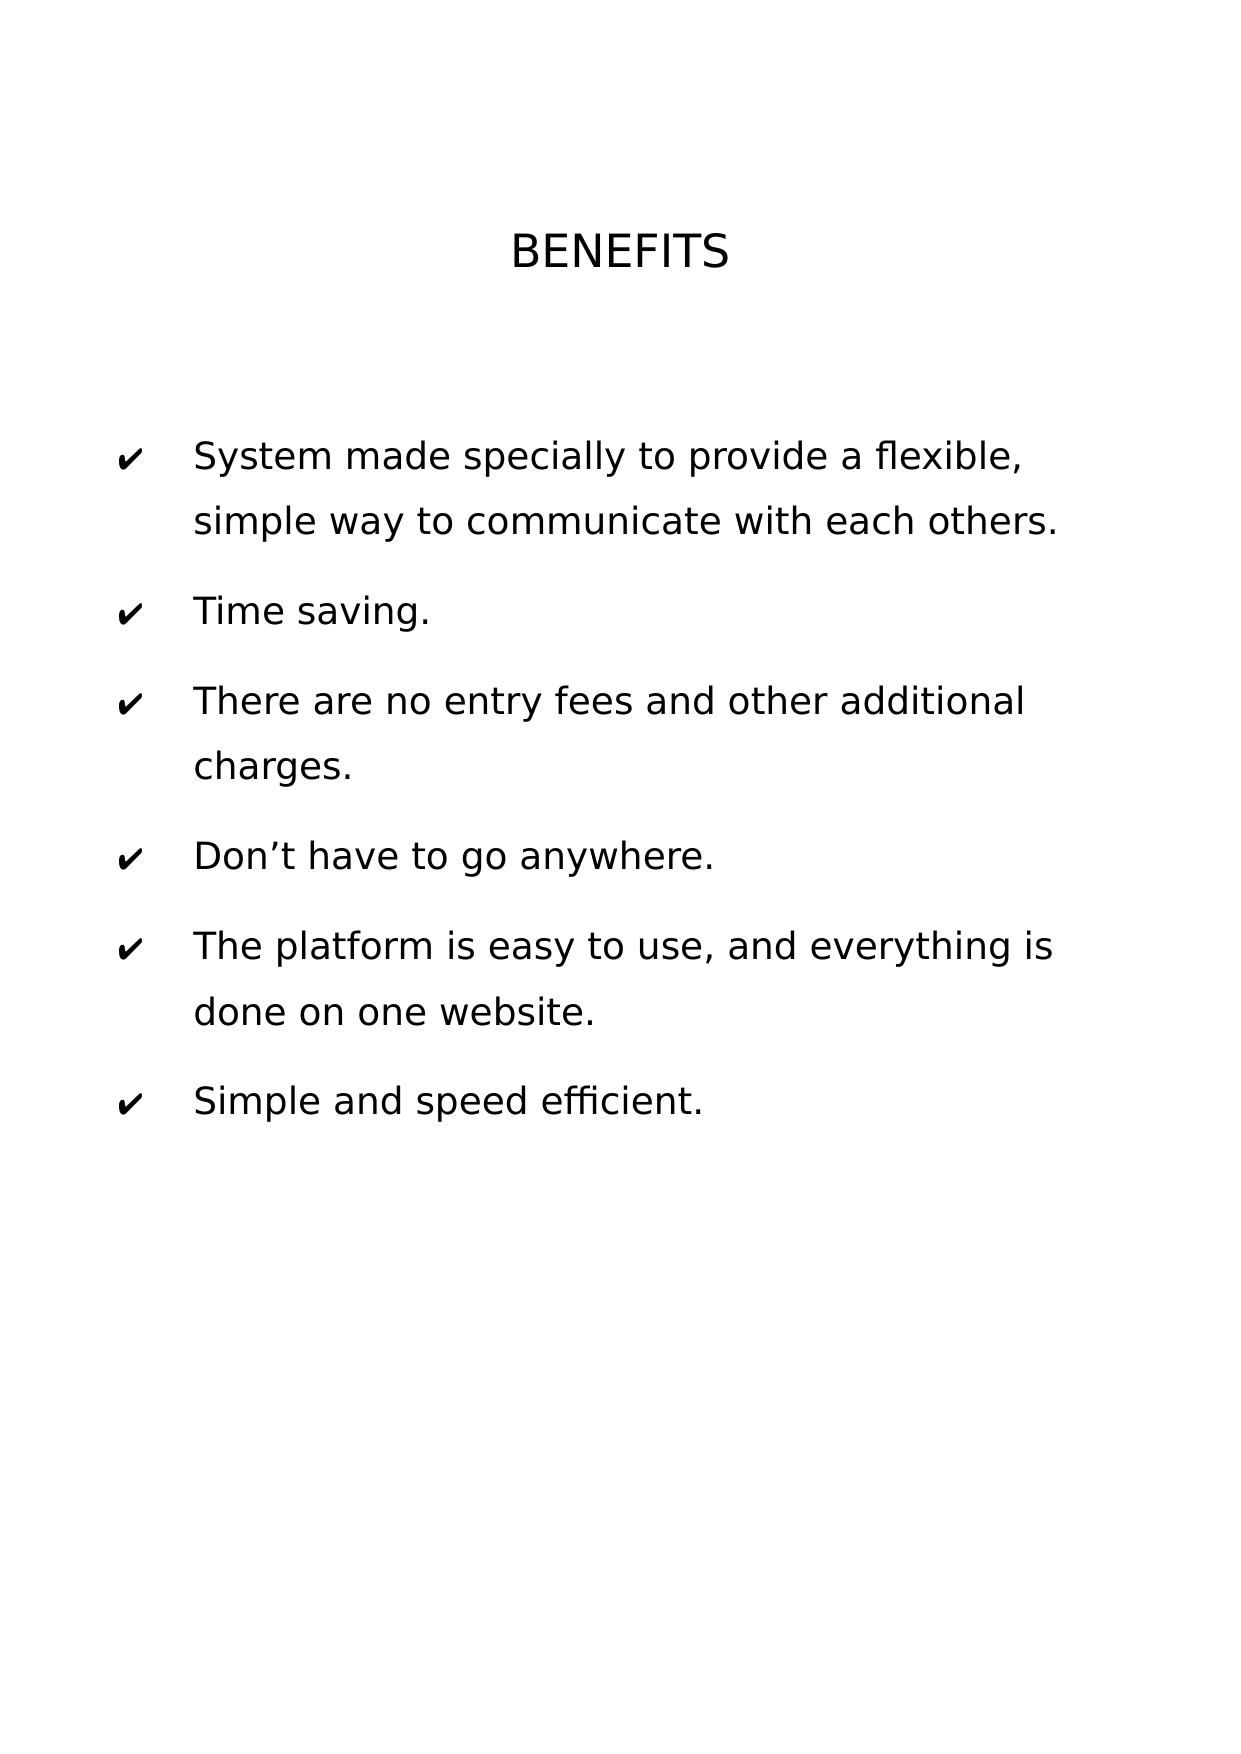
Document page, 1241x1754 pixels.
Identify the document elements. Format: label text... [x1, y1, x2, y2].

list Simple and speed efficient. [118, 1080, 1122, 1124]
list Don’t have to go anywhere. [118, 835, 1122, 878]
list The platform is easy to use, and everything is done on one website. [118, 925, 1122, 1034]
list System made specially to provide a flexible, simple way to communicate with each others. [118, 434, 1122, 543]
text BENEFITS [118, 225, 1122, 279]
list There are no entry fees and other additional charges. [118, 679, 1122, 788]
list Time saving. [118, 589, 1122, 633]
